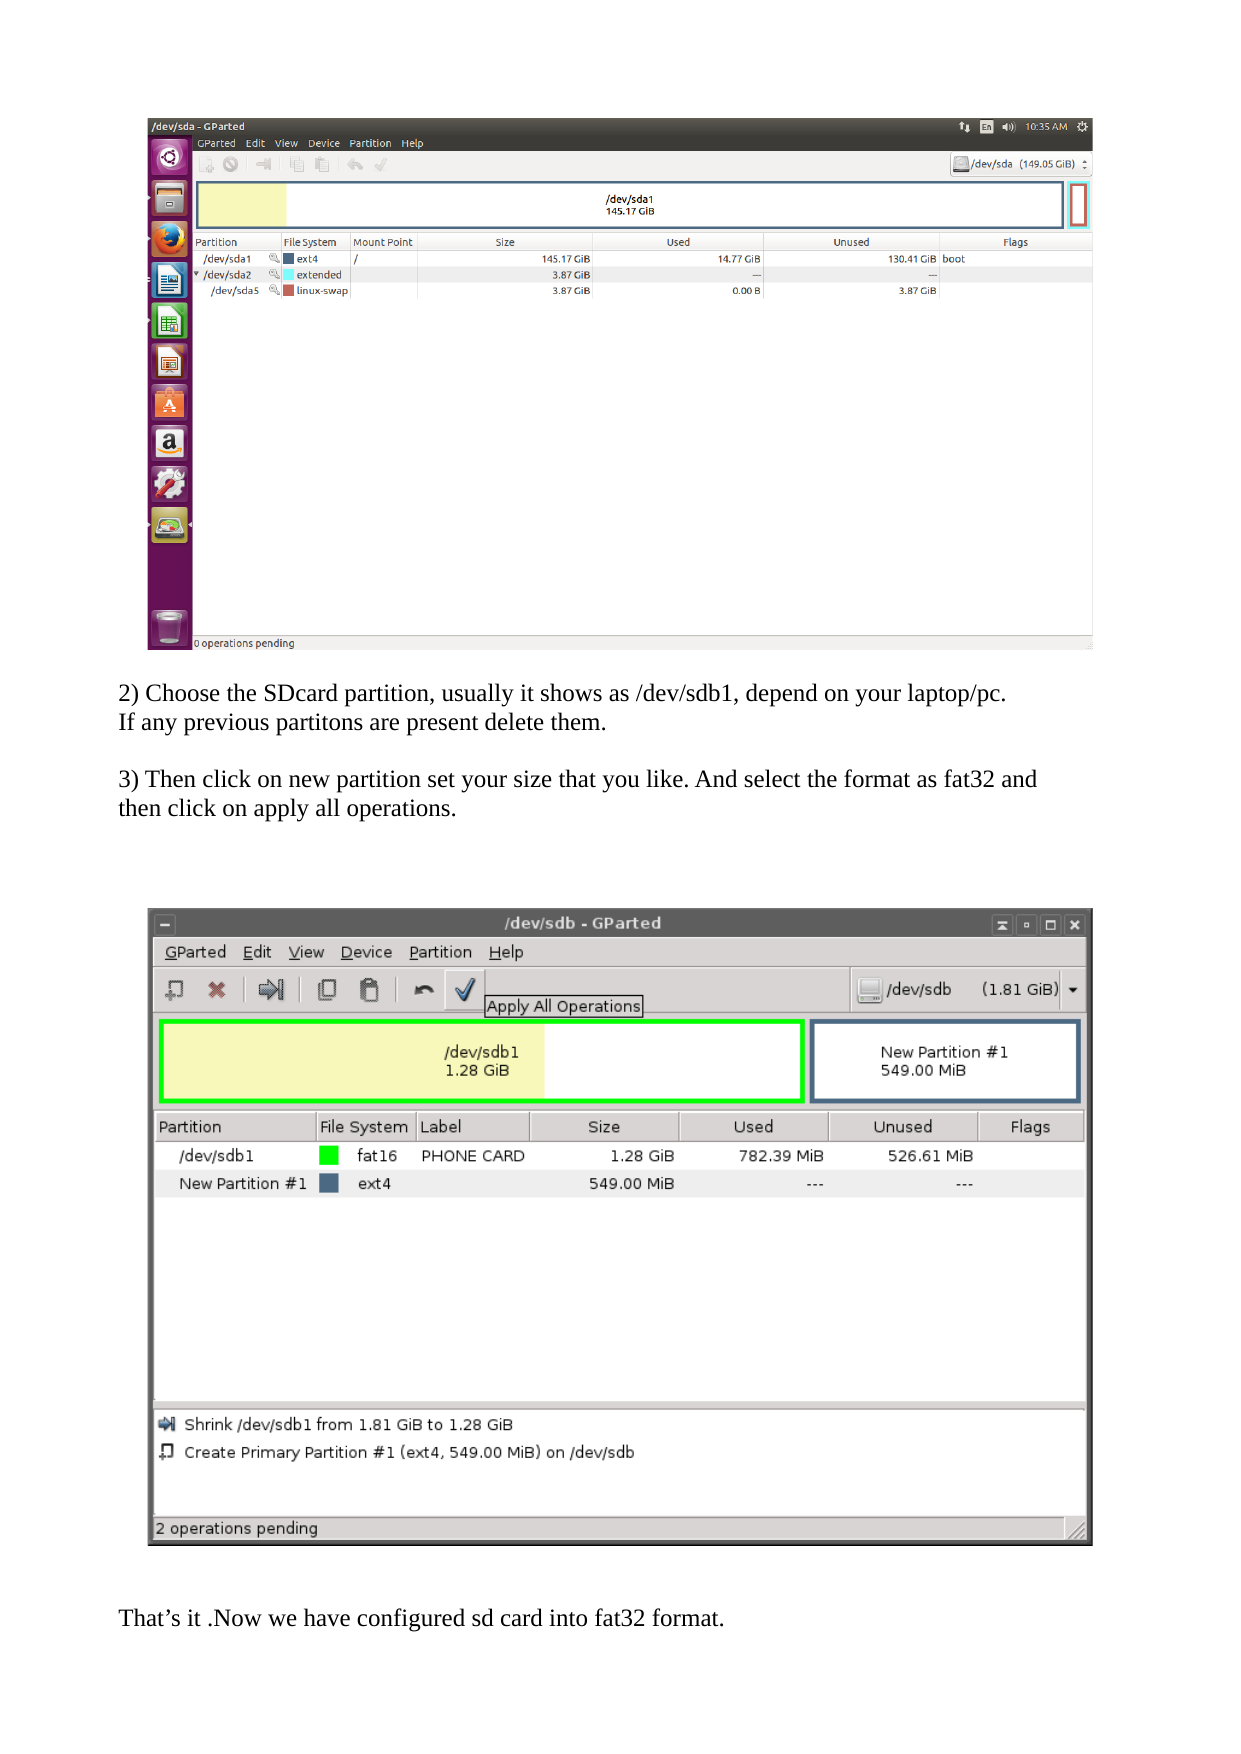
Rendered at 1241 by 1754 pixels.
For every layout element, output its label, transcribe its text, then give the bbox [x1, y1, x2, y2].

picture [147, 118, 1093, 650]
text If any previous partitons are present delete them. [118, 707, 1063, 736]
text 3) Then click on new partition set your size that you like. And select the format as fat32 and then click on apply all operations. [118, 764, 1063, 822]
text 2) Choose the SDcard partition, usually it shows as /dev/sdb1, depend on your laptop/pc. [118, 678, 1063, 707]
text That’s it .Now we have configured sd card into fat32 format. [118, 1603, 1063, 1632]
picture [147, 908, 1093, 1546]
